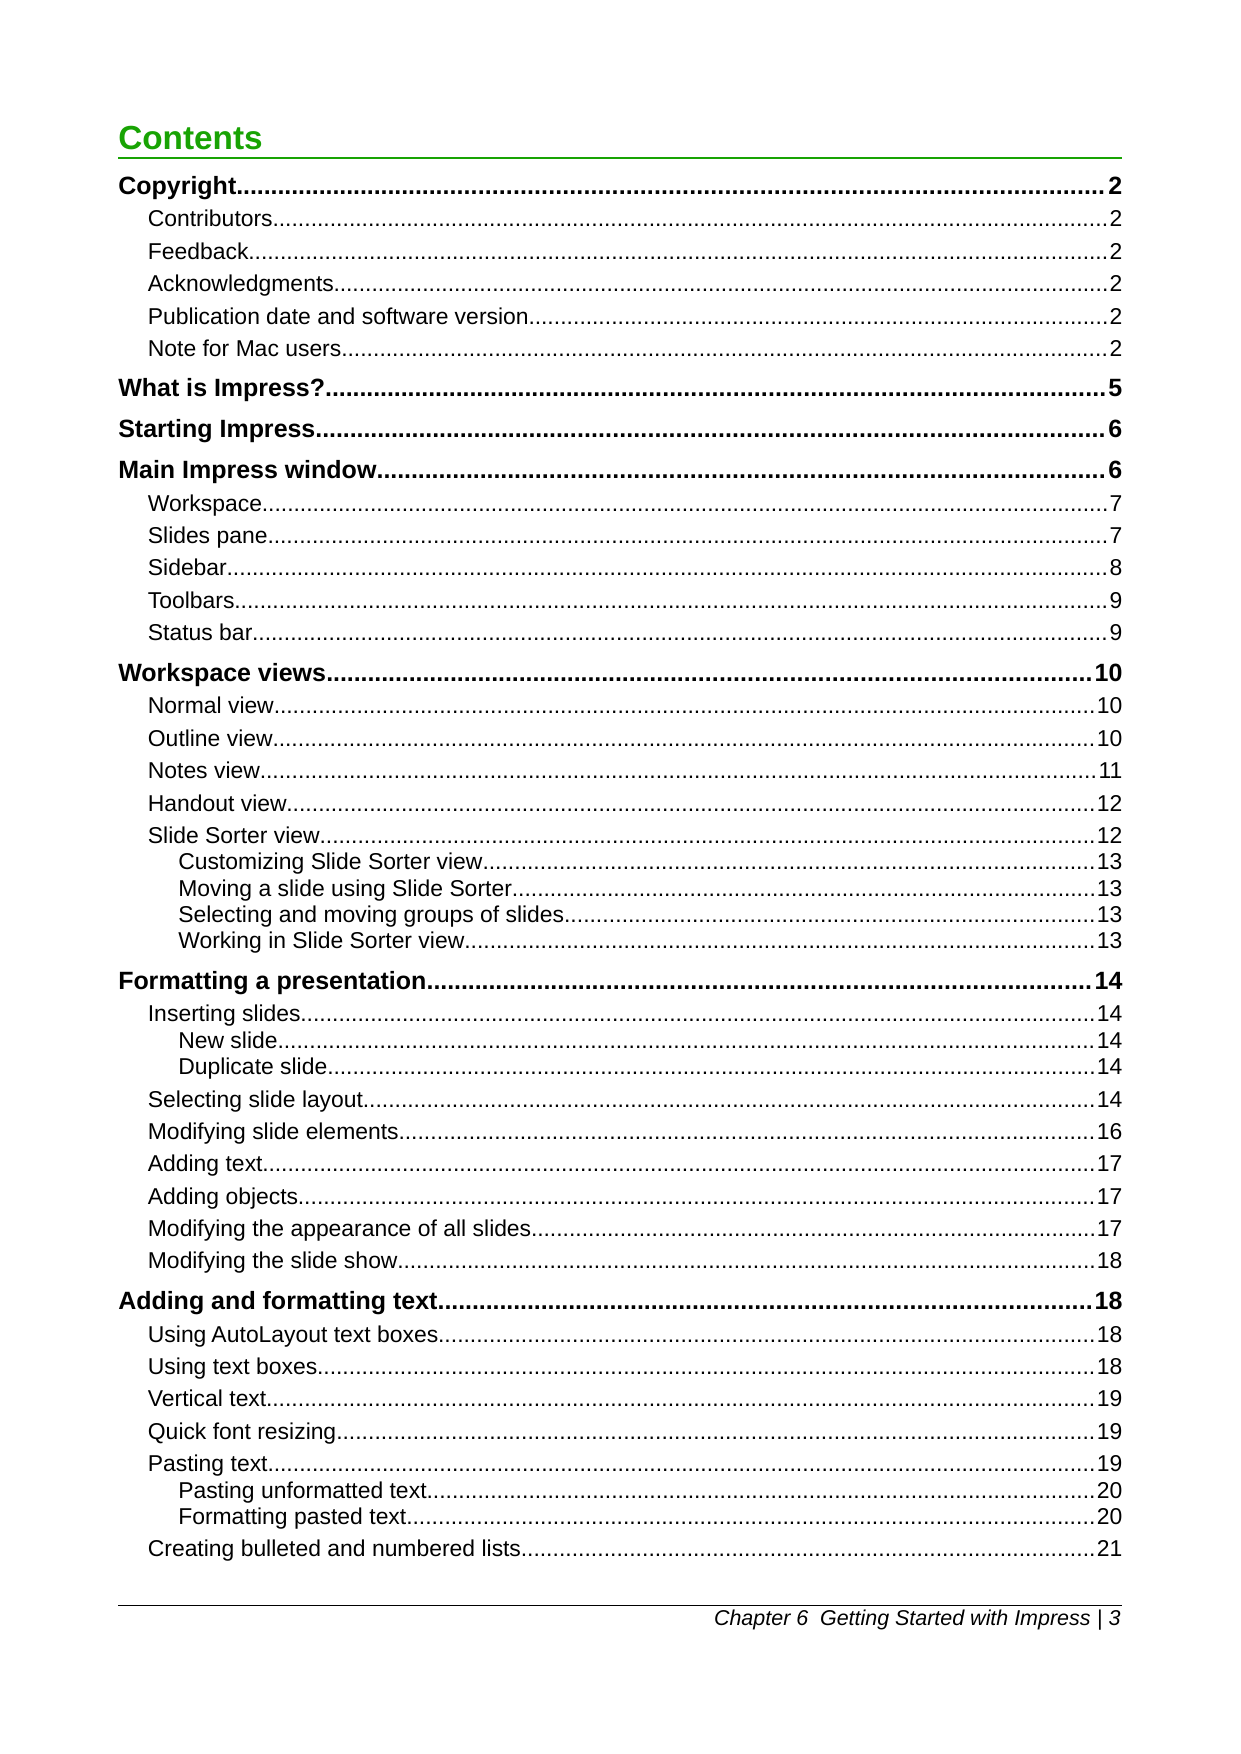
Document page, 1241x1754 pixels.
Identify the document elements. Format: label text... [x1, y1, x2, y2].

text Selecting slide layout 14 [148, 1086, 1122, 1112]
text Duplicate slide 14 [178, 1053, 1122, 1079]
text Notes view 11 [148, 757, 1122, 783]
text Outline view 10 [148, 725, 1122, 751]
text Modifying the appearance of all slides 17 [148, 1215, 1122, 1241]
text Quick font resizing 19 [148, 1418, 1122, 1444]
text Acknowledgments 2 [148, 270, 1122, 297]
text Slides pane 7 [148, 522, 1122, 548]
text Slide Sorter view 12 [148, 822, 1122, 848]
text Working in Slide Sorter view 13 [178, 927, 1122, 954]
text Adding and formatting text 18 [118, 1286, 1122, 1314]
text What is Impress? 5 [118, 373, 1122, 402]
text Main Impress window 6 [118, 455, 1122, 483]
text Handout view 12 [148, 789, 1122, 816]
text Using text boxes 18 [148, 1353, 1122, 1379]
text New slide 14 [178, 1027, 1122, 1053]
text Starting Impress 6 [118, 414, 1122, 443]
text Modifying the slide show 18 [148, 1247, 1122, 1274]
text Selecting and moving groups of slides 13 [178, 901, 1122, 927]
text Adding text 17 [148, 1150, 1122, 1177]
text Vertical text 19 [148, 1385, 1122, 1412]
text Status bar 9 [148, 619, 1122, 646]
text Normal view 10 [148, 692, 1122, 719]
text Publication date and software version 2 [148, 303, 1122, 329]
text Creating bulleted and numbered lists 21 [148, 1535, 1122, 1562]
text Note for Mac users 2 [148, 335, 1122, 361]
text Sidebar 8 [148, 554, 1122, 581]
text Workspace views 10 [118, 657, 1122, 686]
text Copyright 2 [118, 171, 1122, 199]
text Formatting a presentation 14 [118, 966, 1122, 994]
text Inserting slides 14 [148, 1000, 1122, 1027]
text Contributors 2 [148, 205, 1122, 232]
text Workspace 7 [148, 489, 1122, 516]
text Moving a slide using Slide Sorter 13 [178, 874, 1122, 901]
text Pasting unformatted text 20 [178, 1477, 1122, 1503]
text Toolbars 9 [148, 587, 1122, 613]
text Pasting text 19 [148, 1450, 1122, 1477]
text Modifying slide elements 16 [148, 1118, 1122, 1144]
text Using AutoLayout text boxes 18 [148, 1321, 1122, 1347]
subtitle Contents [118, 118, 1122, 157]
text Customizing Slide Sorter view 13 [178, 848, 1122, 874]
text Adding objects 17 [148, 1183, 1122, 1209]
text Formatting pasted text 20 [178, 1503, 1122, 1529]
text Feedback 2 [148, 238, 1122, 264]
